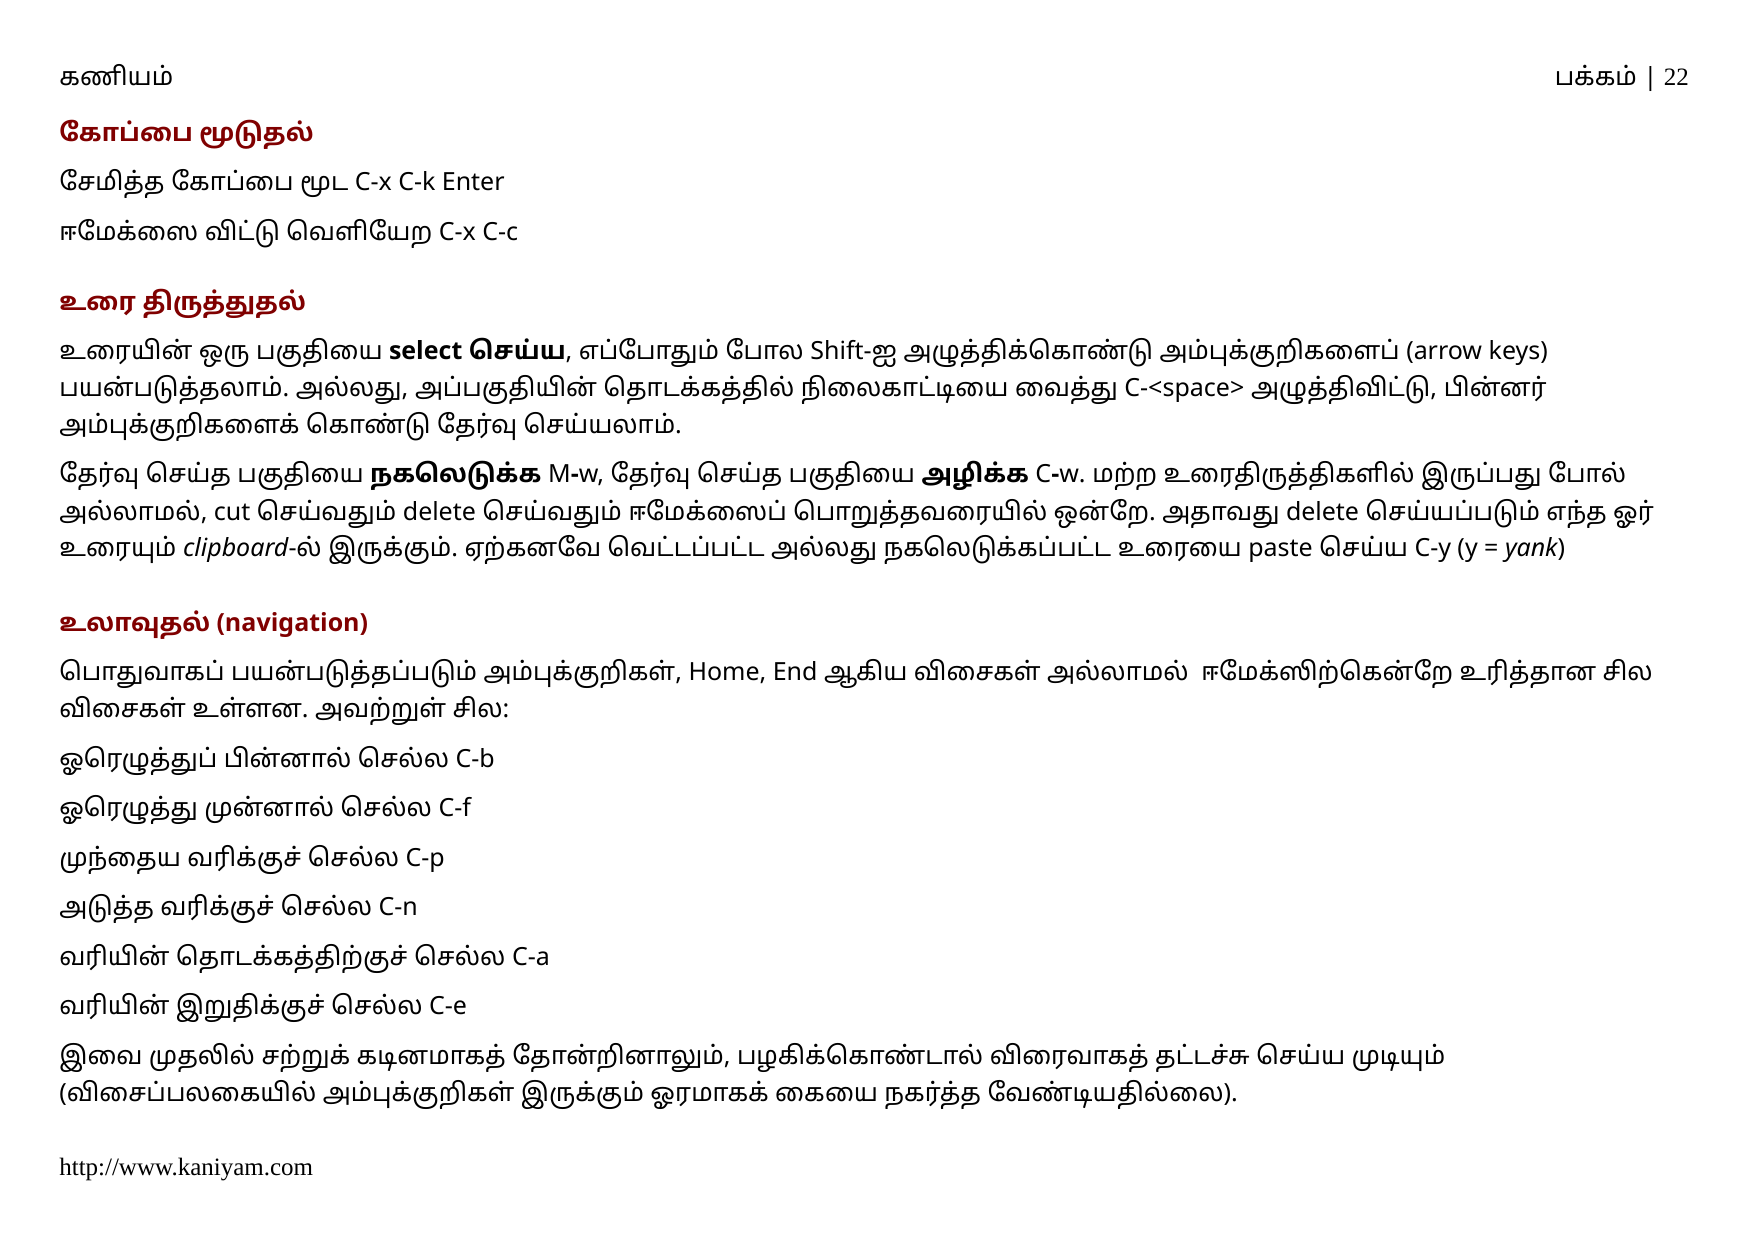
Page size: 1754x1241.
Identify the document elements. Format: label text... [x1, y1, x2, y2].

text ஈமேக்ஸை விட்டு வெளியேற C-x C-c [59, 213, 1695, 250]
text ஓரெழுத்துப் பின்னால் செல்ல C-b [59, 741, 1695, 777]
text முந்தைய வரிக்குச் செல்ல C-p [59, 839, 1695, 876]
text ஓரெழுத்து முன்னால் செல்ல C-f [59, 790, 1695, 827]
text இவை முதலில் சற்றுக் கடினமாகத் தோன்றினாலும், பழகிக்கொண்டால் விரைவாகத் தட்டச்சு செய்ய முடியும் (விசைப்பலகையில் அம்புக்குறிகள் இருக்கும் ஓரமாகக் கையை நகர்த்த வேண்டியதில்லை). [59, 1037, 1695, 1111]
text வரியின் இறுதிக்குச் செல்ல C-e [59, 988, 1695, 1025]
text சேமித்த கோப்பை மூட C-x C-k Enter [59, 164, 1695, 201]
text தேர்வு செய்த பகுதியை நகலெடுக்க M-w, தேர்வு செய்த பகுதியை அழிக்க C-w. மற்ற உரைதிருத்திகளில் இருப்பது போல் அல்லாமல், cut செய்வதும் delete செய்வதும் ஈமேக்ஸைப் பொறுத்தவரையில் ஒன்றே. அதாவது delete செய்யப்படும் எந்த ஓர் உரையும் clipboard-ல் இருக்கும். ஏற்கனவே வெட்டப்பட்ட அல்லது நகலெடுக்கப்பட்ட உரையை paste செய்ய C-y (y = yank) [59, 456, 1695, 567]
text பொதுவாகப் பயன்படுத்தப்படும் அம்புக்குறிகள், Home, End ஆகிய விசைகள் அல்லாமல் ஈமேக்ஸிற்கென்றே உரித்தான சில விசைகள் உள்ளன. அவற்றுள் சில: [59, 654, 1695, 728]
text வரியின் தொடக்கத்திற்குச் செல்ல C-a [59, 938, 1695, 975]
text உரையின் ஒரு பகுதியை select செய்ய, எப்போதும் போல Shift-ஐ அழுத்திக்கொண்டு அம்புக்குறிகளைப் (arrow keys) பயன்படுத்தலாம். அல்லது, அப்பகுதியின் தொடக்கத்தில் நிலைகாட்டியை வைத்து C-<space> அழுத்திவிட்டு, பின்னர் அம்புக்குறிகளைக் கொண்டு தேர்வு செய்யலாம். [59, 333, 1695, 444]
subtitle உரை திருத்துதல் [59, 288, 1695, 320]
text அடுத்த வரிக்குச் செல்ல C-n [59, 889, 1695, 926]
subtitle உலாவுதல் (navigation) [59, 604, 1695, 642]
subtitle கோப்பை மூடுதல் [59, 118, 1695, 151]
